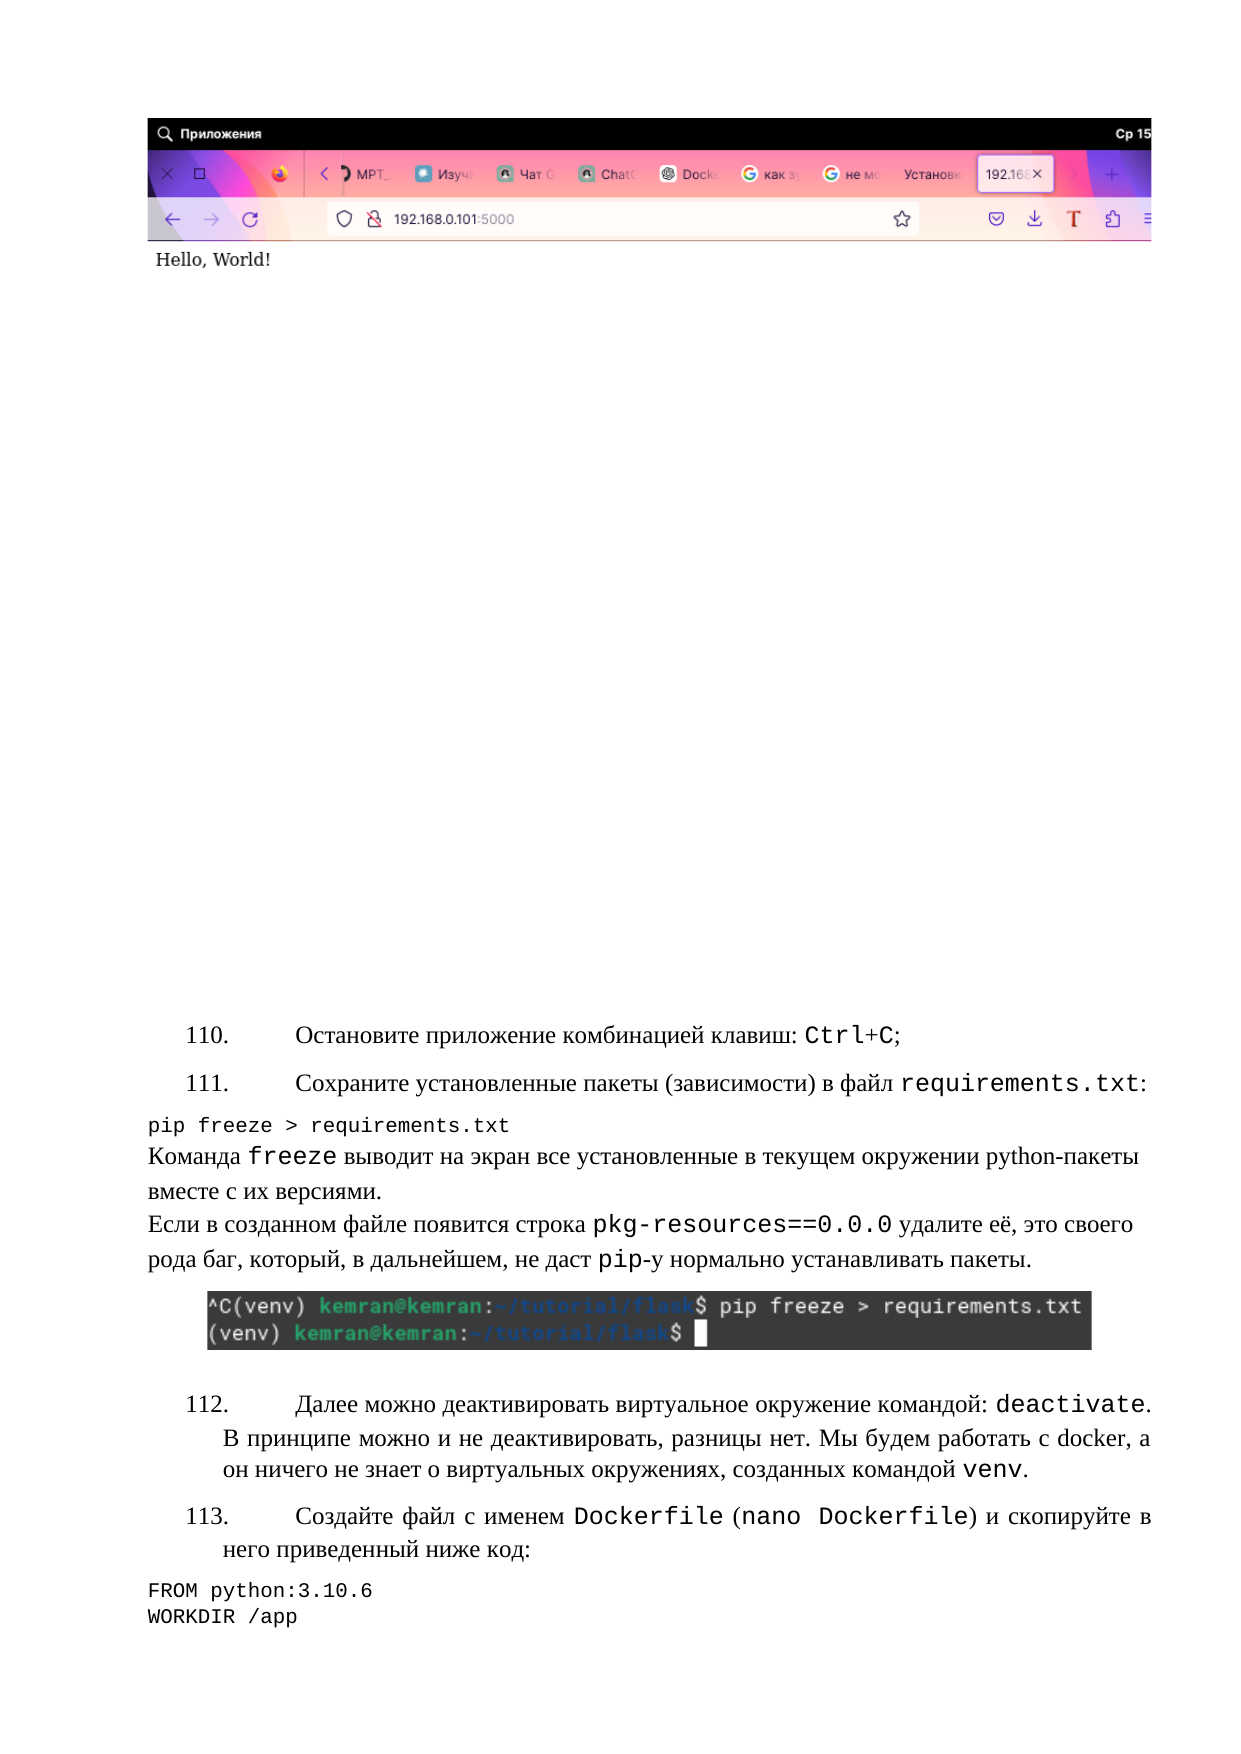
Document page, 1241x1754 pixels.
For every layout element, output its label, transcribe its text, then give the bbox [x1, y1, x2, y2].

picture [147, 118, 1152, 972]
list Создайте файл с именем Dockerfile (nano Dockerfile) и скопируйте в него приведенный ниже код: [185, 1501, 1152, 1563]
text FROM python:3.10.6 [148, 1580, 1152, 1604]
text WORKDIR /app [148, 1606, 1152, 1629]
picture [207, 1291, 1092, 1350]
list Остановите приложение комбинацией клавиш: Ctrl+C; [185, 1020, 1152, 1051]
list Далее можно деактивировать виртуальное окружение командой: deactivate. В принципе можно и не деактивировать, разницы нет. Мы будем работать с docker, а он ничего не знает о виртуальных окружениях, созданных командой venv. [185, 1389, 1152, 1484]
text Команда freeze выводит на экран все установленные в текущем окружении python-пакеты вместе с их версиями. Если в созданном файле появится строка pkg-resources==0.0.0 удалите её, это своего рода баг, который, в дальнейшем, не даст pip-у нормально устанавливать пакеты. [148, 1141, 1152, 1275]
list Сохраните установленные пакеты (зависимости) в файл requirements.txt: [185, 1068, 1152, 1098]
text pip freeze > requirements.txt [148, 1116, 1152, 1139]
